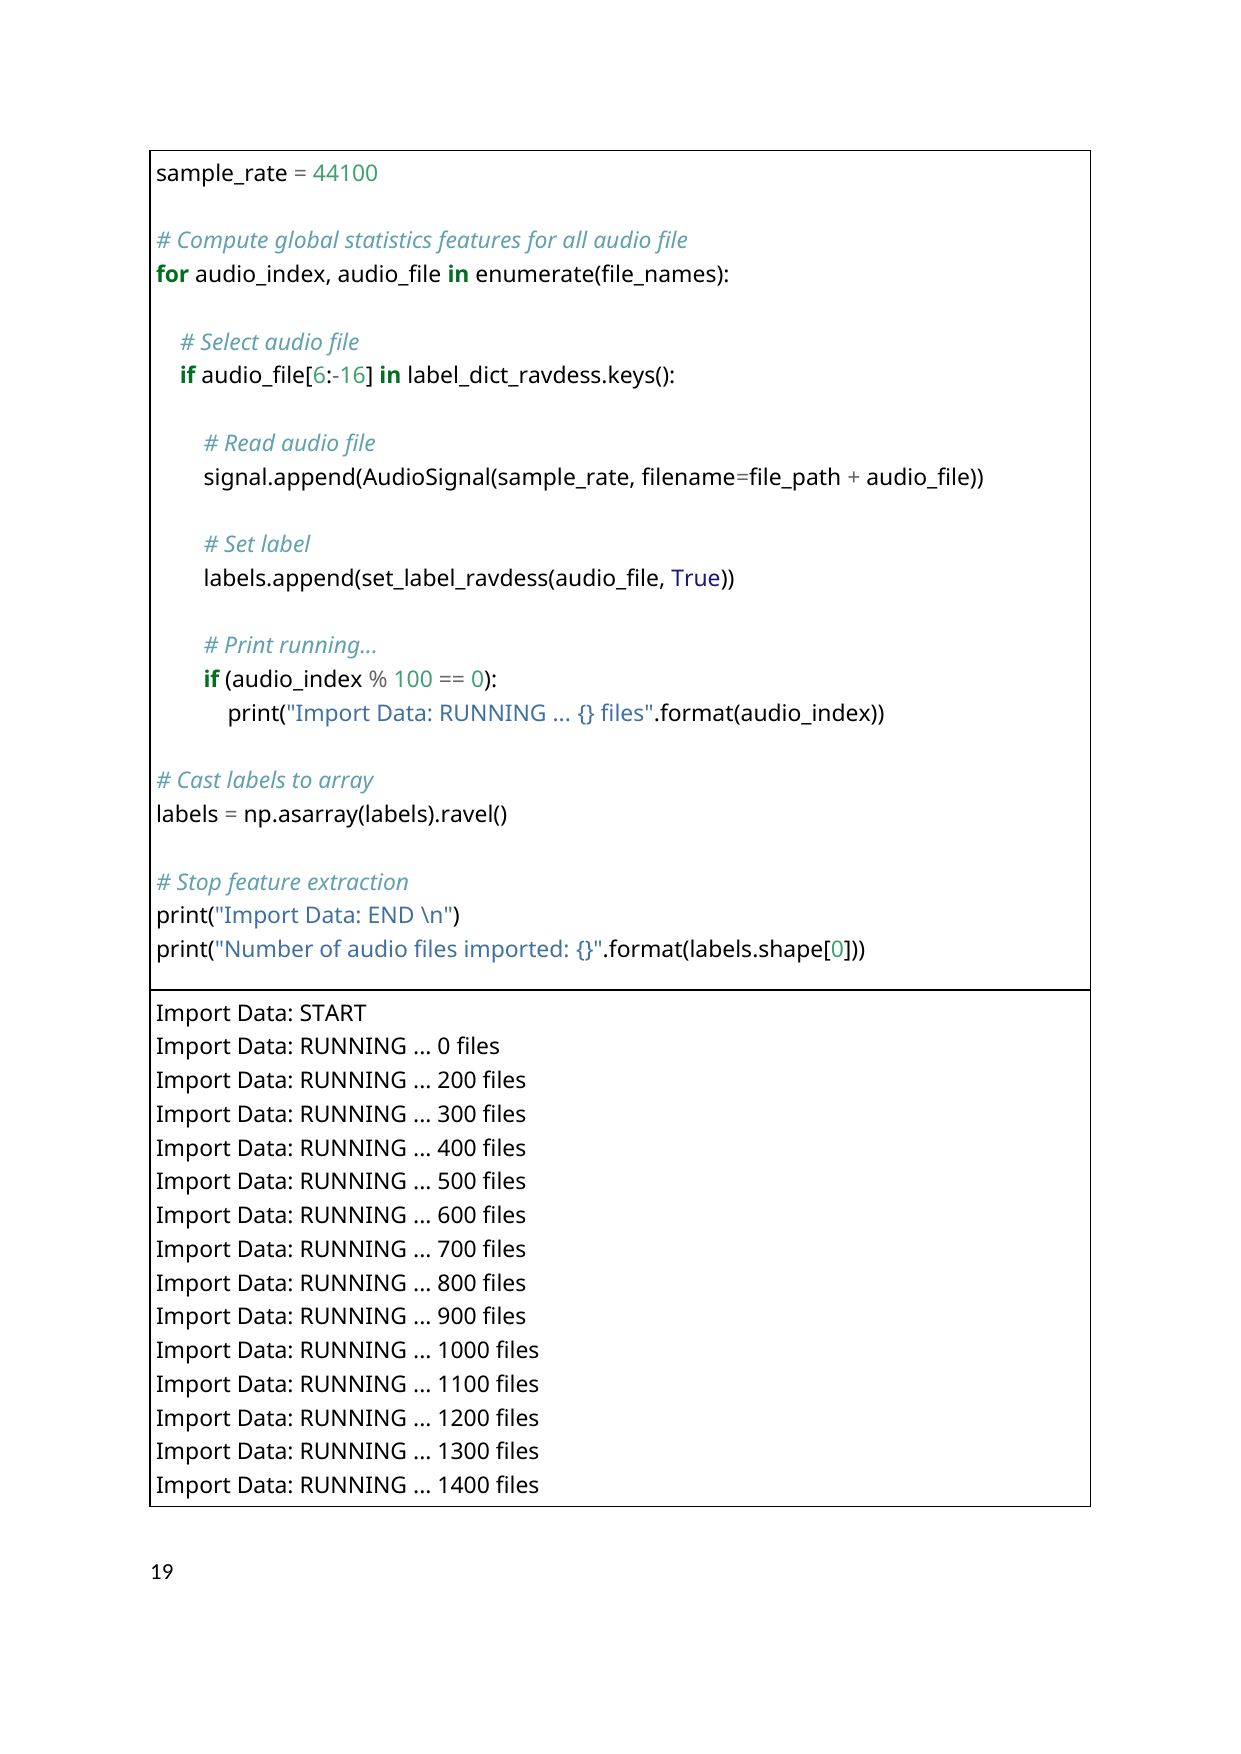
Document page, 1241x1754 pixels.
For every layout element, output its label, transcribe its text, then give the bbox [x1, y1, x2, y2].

table_header sample_rate = 44100 # Compute global statistics features for all audio file for audio_index, audio_file in enumerate(file_names): # Select audio file if audio_file[6:-16] in label_dict_ravdess.keys(): # Read audio file signal.append(AudioSignal(sample_rate, filename=file_path + audio_file)) # Set label labels.append(set_label_ravdess(audio_file, True)) # Print running... if (audio_index % 100 == 0): print("Import Data: RUNNING ... {} files".format(audio_index)) # Cast labels to array labels = np.asarray(labels).ravel() # Stop feature extraction print("Import Data: END \n") print("Number of audio files imported: {}".format(labels.shape[0])) [151, 151, 1090, 989]
table_header Import Data: START Import Data: RUNNING ... 0 files Import Data: RUNNING ... 200 files Import Data: RUNNING ... 300 files Import Data: RUNNING ... 400 files Import Data: RUNNING ... 500 files Import Data: RUNNING ... 600 files Import Data: RUNNING ... 700 files Import Data: RUNNING ... 800 files Import Data: RUNNING ... 900 files Import Data: RUNNING ... 1000 files Import Data: RUNNING ... 1100 files Import Data: RUNNING ... 1200 files Import Data: RUNNING ... 1300 files Import Data: RUNNING ... 1400 files [151, 991, 1090, 1506]
